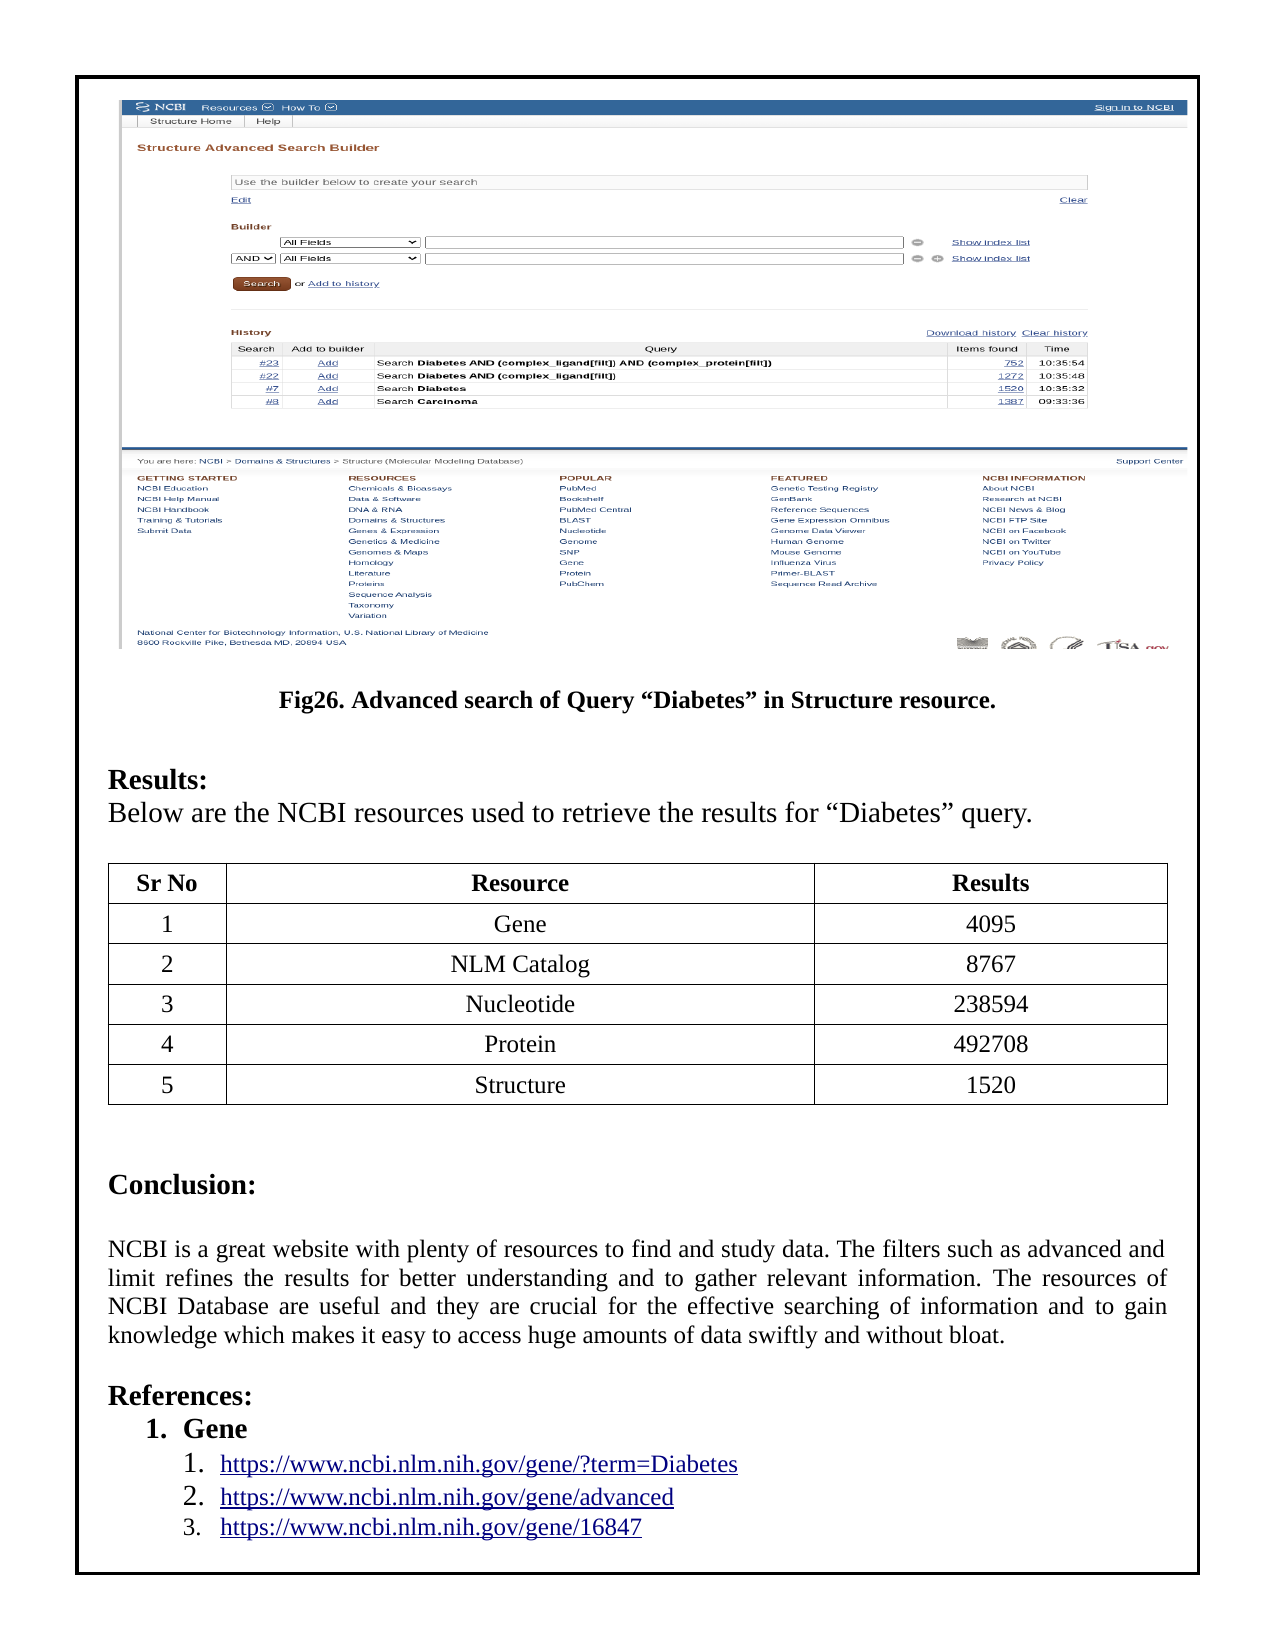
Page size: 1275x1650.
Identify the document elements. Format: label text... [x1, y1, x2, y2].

table_cell 238594 [815, 985, 1167, 1024]
table_cell 4095 [815, 904, 1167, 943]
table_cell 1 [109, 904, 226, 943]
table_cell Protein [227, 1025, 814, 1064]
list Gene [145, 1411, 1167, 1445]
picture [118, 100, 1188, 649]
table_cell Structure [227, 1065, 814, 1104]
list https://www.ncbi.nlm.nih.gov/gene/16847 [183, 1512, 1167, 1541]
text References: [108, 1378, 1167, 1411]
table_header Sr No [109, 864, 226, 903]
list https://www.ncbi.nlm.nih.gov/gene/?term=Diabetes [183, 1445, 1167, 1478]
table_cell 8767 [815, 944, 1167, 983]
list https://www.ncbi.nlm.nih.gov/gene/advanced [183, 1478, 1167, 1512]
text NCBI is a great website with plenty of resources to find and study data. The filters such as advanced and limit refines the results for better understanding and to gather relevant information. The resources of NCBI Database are useful and they are crucial for the effective searching of information and to gain knowledge which makes it easy to access huge amounts of data swiftly and without bloat. [108, 1234, 1167, 1349]
text Below are the NCBI resources used to retrieve the results for “Diabetes” query. [108, 795, 1167, 829]
table_cell 2 [109, 944, 226, 983]
table_cell 492708 [815, 1025, 1167, 1064]
table_cell Nucleotide [227, 985, 814, 1024]
table_cell 3 [109, 985, 226, 1024]
table_cell 1520 [815, 1065, 1167, 1104]
table_cell 4 [109, 1025, 226, 1064]
table_cell 5 [109, 1065, 226, 1104]
text Results: [108, 762, 1167, 795]
text Fig26. Advanced search of Query “Diabetes” in Structure resource. [108, 108, 1167, 714]
table_cell NLM Catalog [227, 944, 814, 983]
table_cell Gene [227, 904, 814, 943]
table_header Resource [227, 864, 814, 903]
text Conclusion: [108, 1167, 1167, 1200]
table_header Results [815, 864, 1167, 903]
